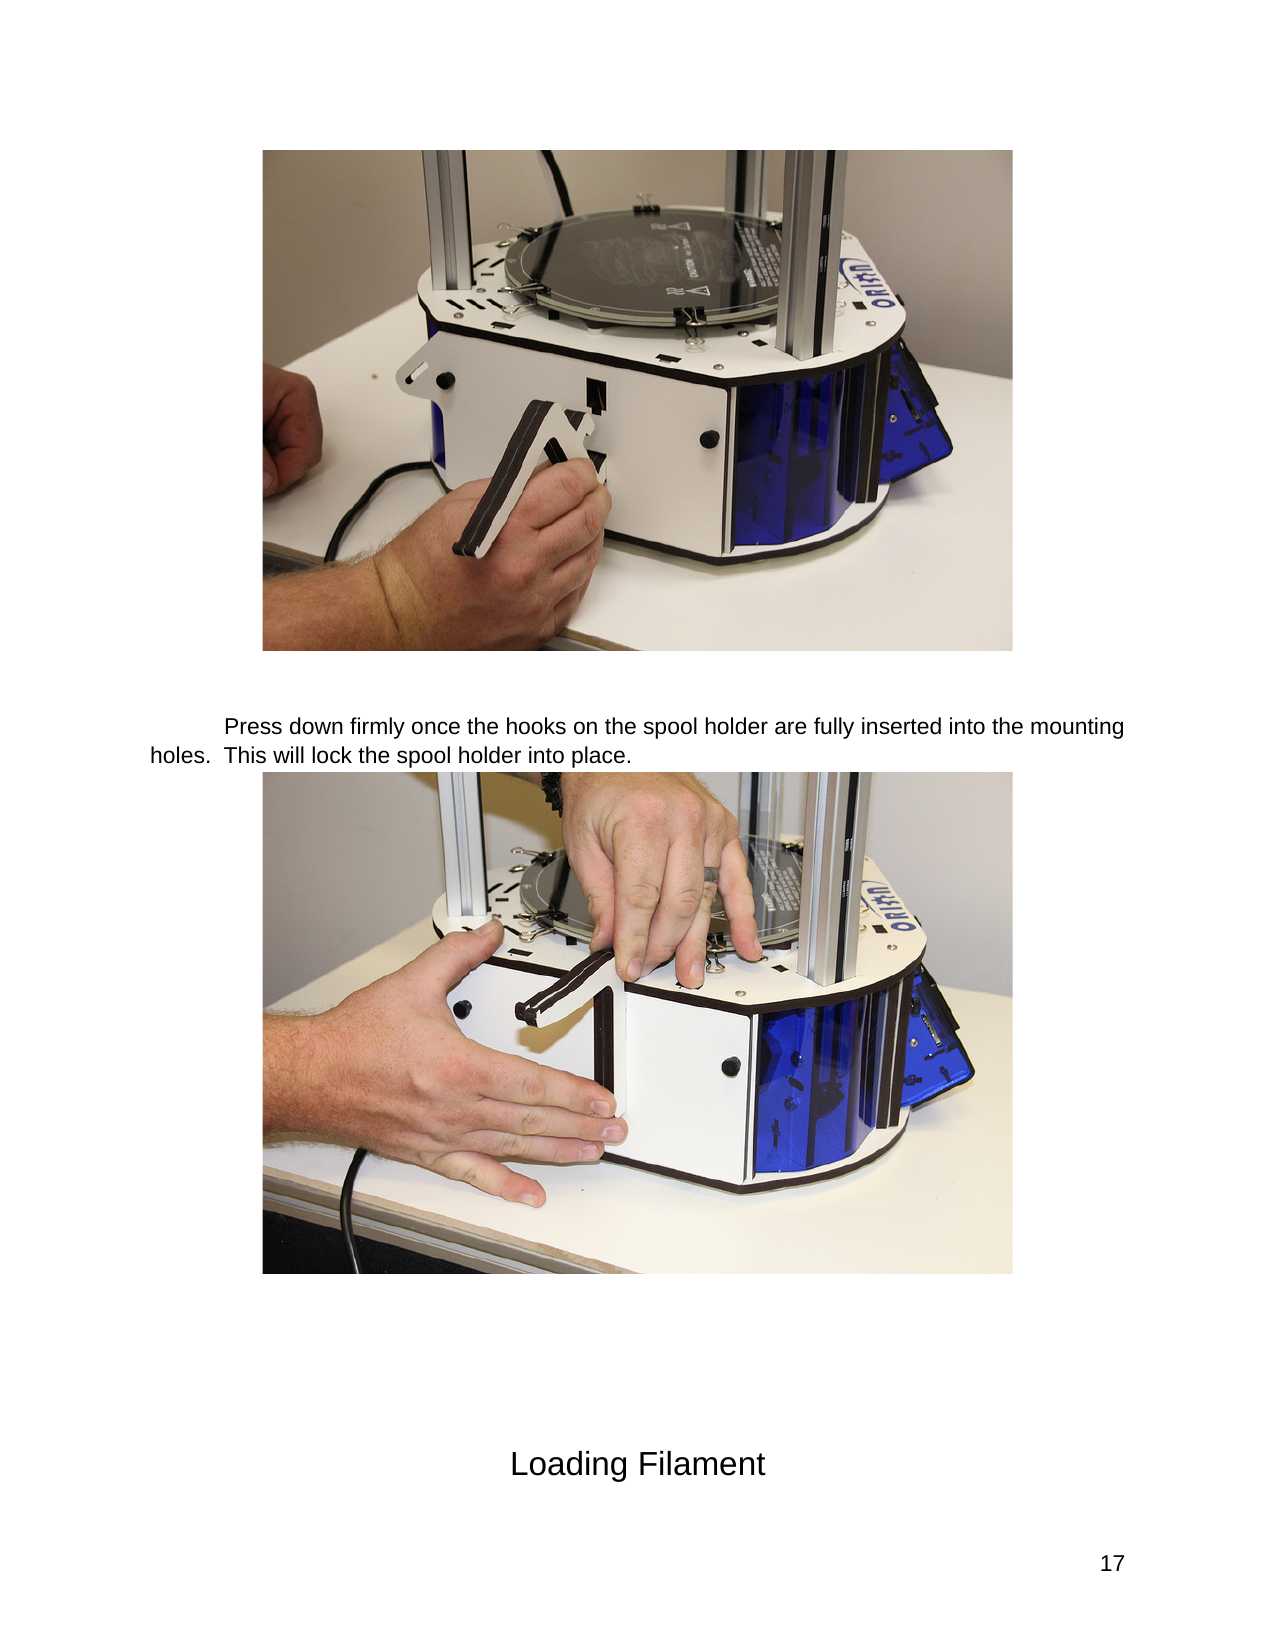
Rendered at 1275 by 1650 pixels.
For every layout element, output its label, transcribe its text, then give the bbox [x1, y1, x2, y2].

picture [262, 150, 1013, 651]
text Press down firmly once the hooks on the spool holder are fully inserted into the mounting holes. This will lock the spool holder into place. [150, 713, 1125, 768]
subtitle Loading Filament [150, 1445, 1125, 1482]
picture [262, 772, 1013, 1274]
